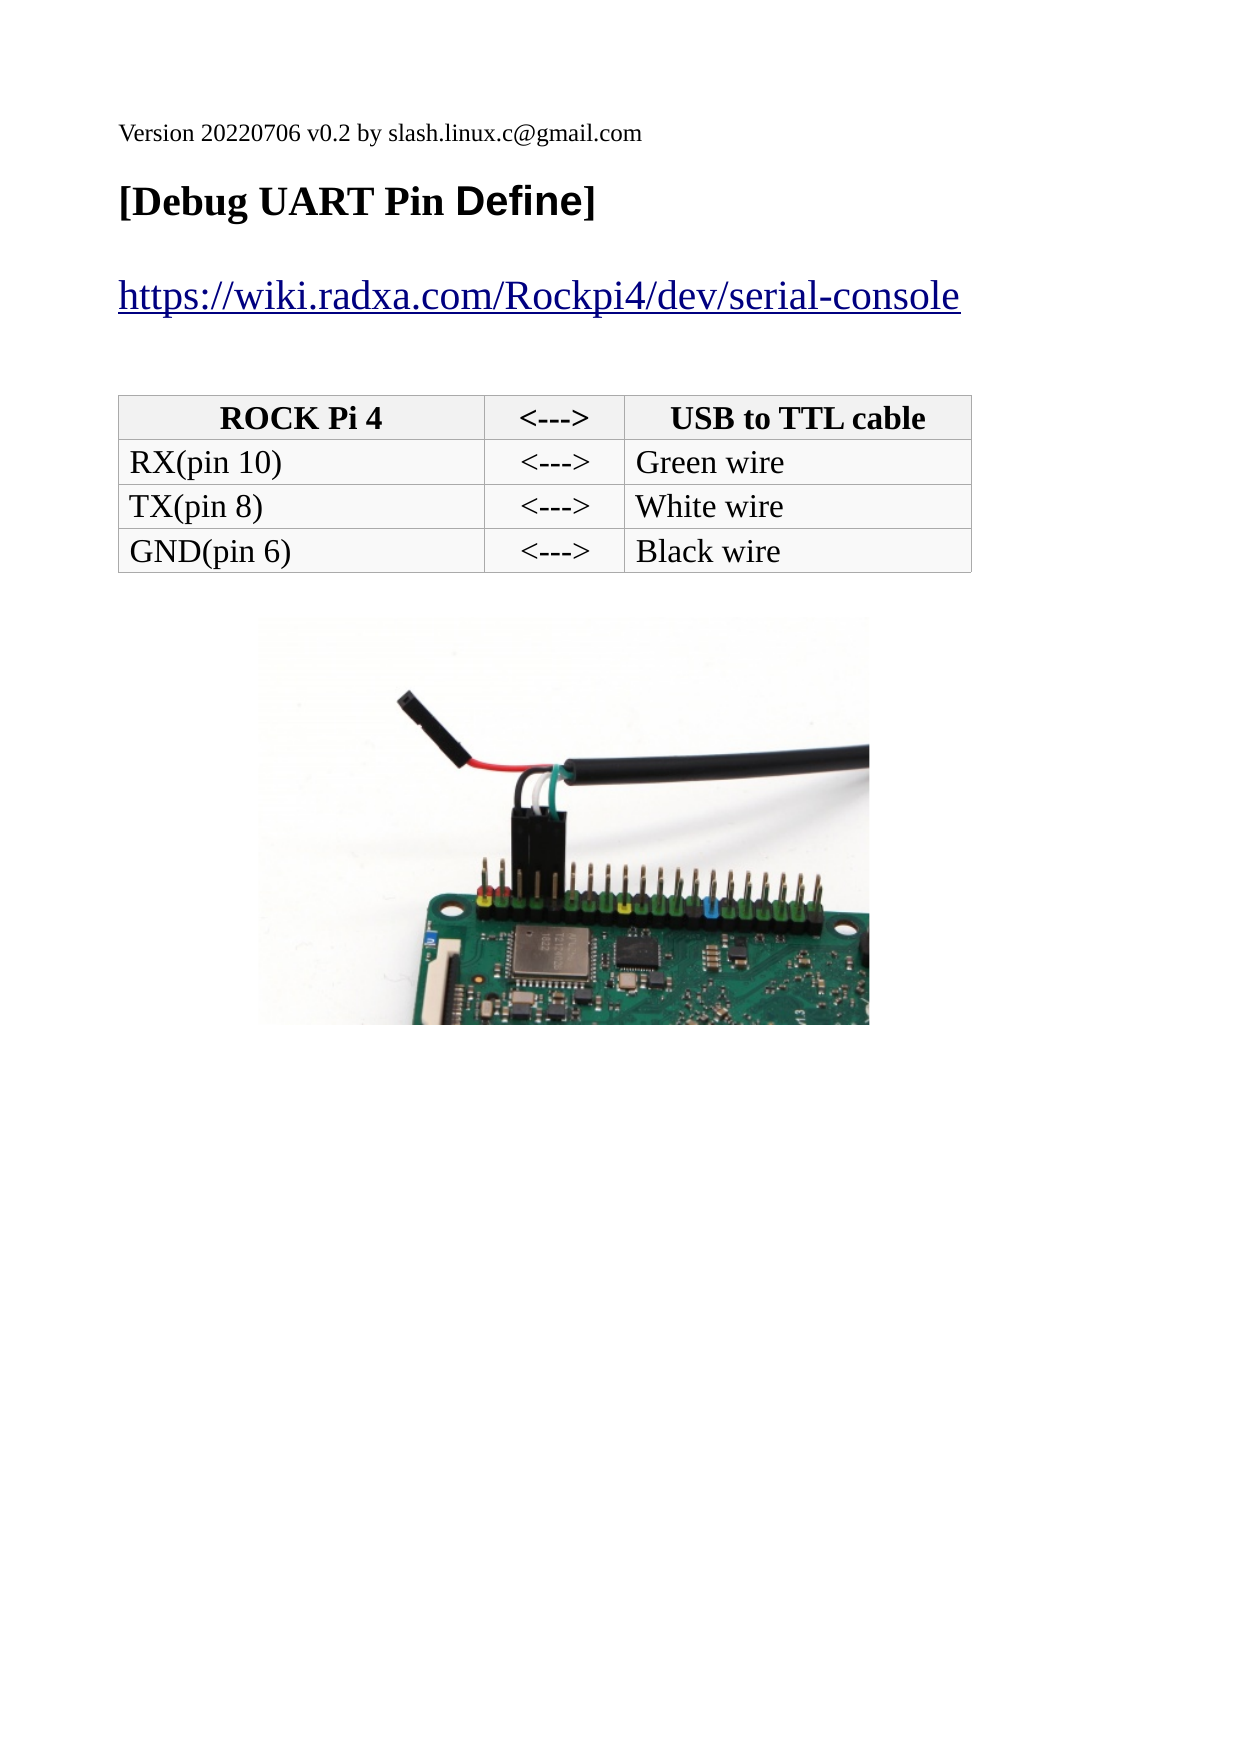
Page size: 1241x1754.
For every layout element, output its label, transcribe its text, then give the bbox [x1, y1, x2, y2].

table_cell <---> [485, 440, 624, 483]
table_cell RX(pin 10) [119, 440, 484, 483]
table_cell GND(pin 6) [119, 529, 484, 572]
table_header ROCK Pi 4 [119, 396, 484, 439]
table_cell TX(pin 8) [119, 485, 484, 528]
picture [258, 617, 870, 1025]
table_cell White wire [625, 485, 971, 528]
subtitle [Debug UART Pin Define] [118, 176, 1122, 258]
table_cell <---> [485, 485, 624, 528]
table_cell <---> [485, 529, 624, 572]
table_header <---> [485, 396, 624, 439]
table_cell Black wire [625, 529, 971, 572]
table_cell Green wire [625, 440, 971, 483]
table_header USB to TTL cable [625, 396, 971, 439]
text https://wiki.radxa.com/Rockpi4/dev/serial-console [118, 270, 1122, 318]
